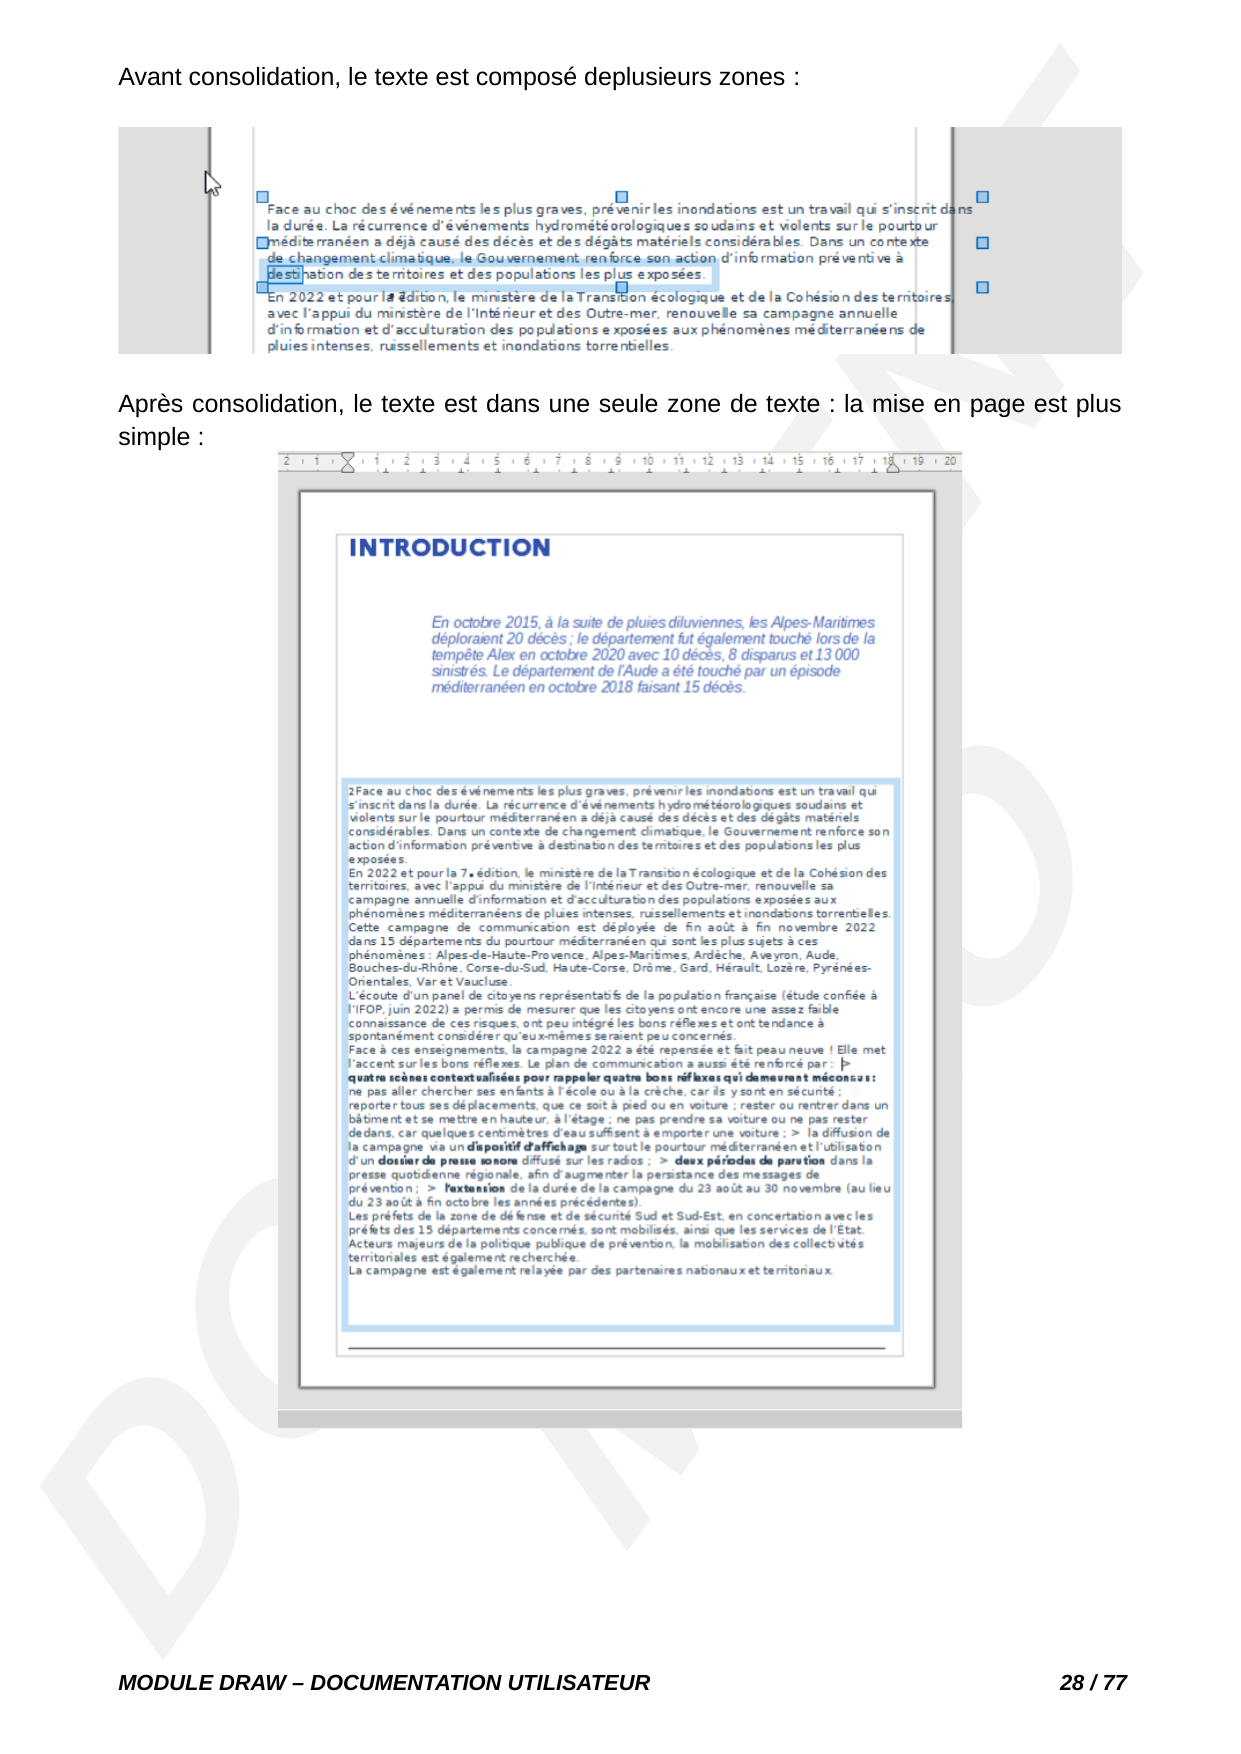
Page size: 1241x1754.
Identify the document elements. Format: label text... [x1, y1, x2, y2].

text Après consolidation, le texte est dans une seule zone de texte : la mise en page est plus simple : [118, 387, 1122, 452]
text Avant consolidation, le texte est composé deplusieurs zones : [118, 59, 1122, 92]
picture [118, 127, 1122, 354]
picture [278, 451, 963, 1429]
